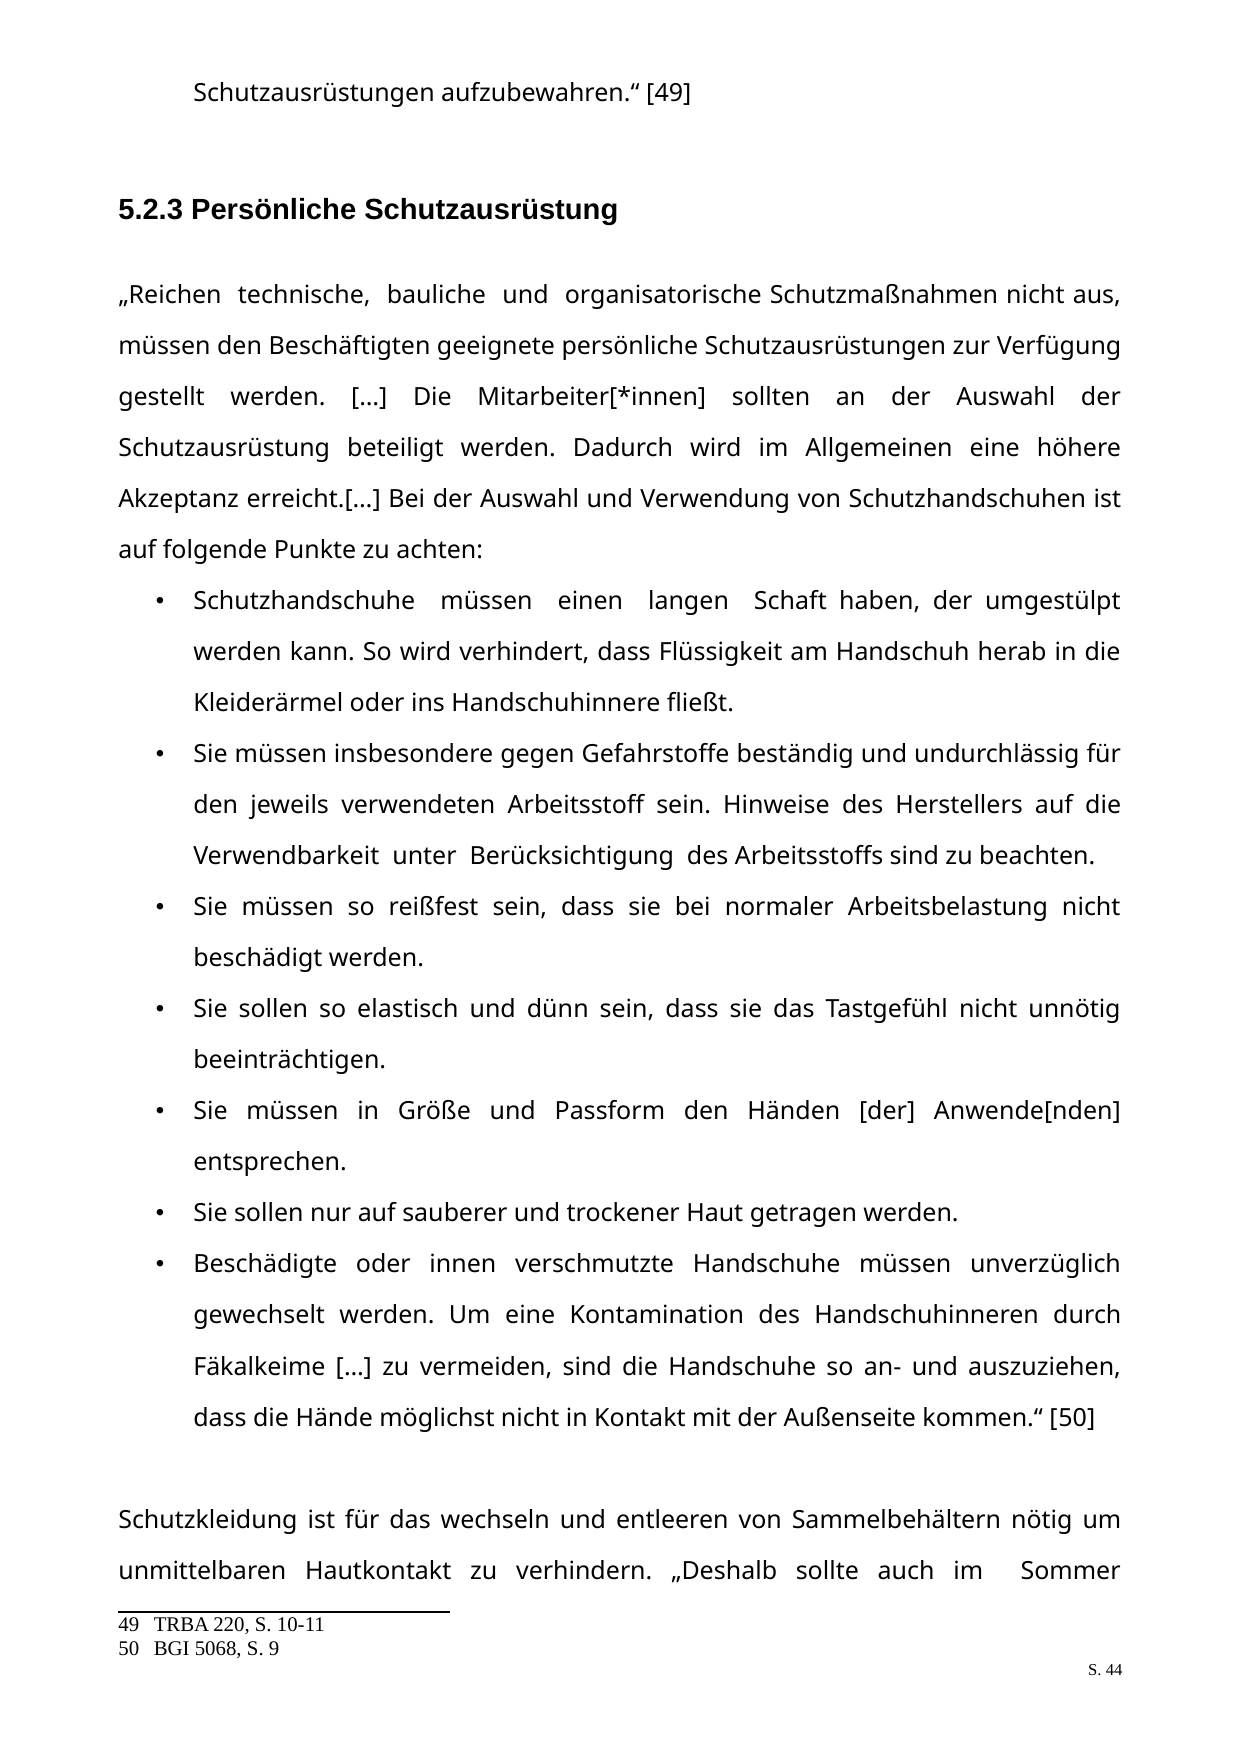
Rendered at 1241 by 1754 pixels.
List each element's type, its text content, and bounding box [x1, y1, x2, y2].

list Sie müssen so reißfest sein, dass sie bei normaler Arbeitsbelastung nicht beschädigt werden. [156, 889, 1122, 974]
list Sie sollen nur auf sauberer und trockener Haut getragen werden. [156, 1195, 1122, 1229]
list Sie müssen insbesondere gegen Gefahrstoffe beständig und undurchlässig für den jeweils verwendeten Arbeitsstoff sein. Hinweise des Herstellers auf die Verwendbarkeit unter Berücksichtigung des Arbeitsstoffs sind zu beachten. [156, 736, 1122, 872]
list Schutzhandschuhe müssen einen langen Schaft haben, der umgestülpt werden kann. So wird verhindert, dass Flüssigkeit am Handschuh herab in die Kleiderärmel oder ins Handschuhinnere fließt. [156, 582, 1122, 719]
list Schutzausrüstungen aufzubewahren.“ [] [156, 75, 1122, 109]
list TRBA 220, S. 10-11 [118, 1612, 1122, 1636]
list Beschädigte oder innen verschmutzte Handschuhe müssen unverzüglich gewechselt werden. Um eine Kontamination des Handschuhinneren durch Fäkalkeime […] zu vermeiden, sind die Handschuhe so an- und auszuziehen, dass die Hände möglichst nicht in Kontakt mit der Außenseite kommen.“ [] [156, 1246, 1122, 1433]
text „Reichen technische, bauliche und organisatorische Schutzmaßnahmen nicht aus, müssen den Beschäftigten geeignete persönliche Schutzausrüstungen zur Verfügung gestellt werden. […] Die Mitarbeiter[*innen] sollten an der Auswahl der Schutzausrüstung beteiligt werden. Dadurch wird im Allgemeinen eine höhere Akzeptanz erreicht.[…] Bei der Auswahl und Verwendung von Schutzhandschuhen ist auf folgende Punkte zu achten: [118, 276, 1122, 566]
subtitle 5.2.3 Persönliche Schutzausrüstung [118, 192, 1122, 225]
list Sie müssen in Größe und Passform den Händen [der] Anwende[nden] entsprechen. [156, 1093, 1122, 1178]
list BGI 5068, S. 9 [118, 1636, 1122, 1660]
text Schutzkleidung ist für das wechseln und entleeren von Sammelbehältern nötig um unmittelbaren Hautkontakt zu verhindern. „Deshalb sollte auch im Sommer [118, 1501, 1122, 1586]
list Sie sollen so elastisch und dünn sein, dass sie das Tastgefühl nicht unnötig beeinträchtigen. [156, 991, 1122, 1076]
